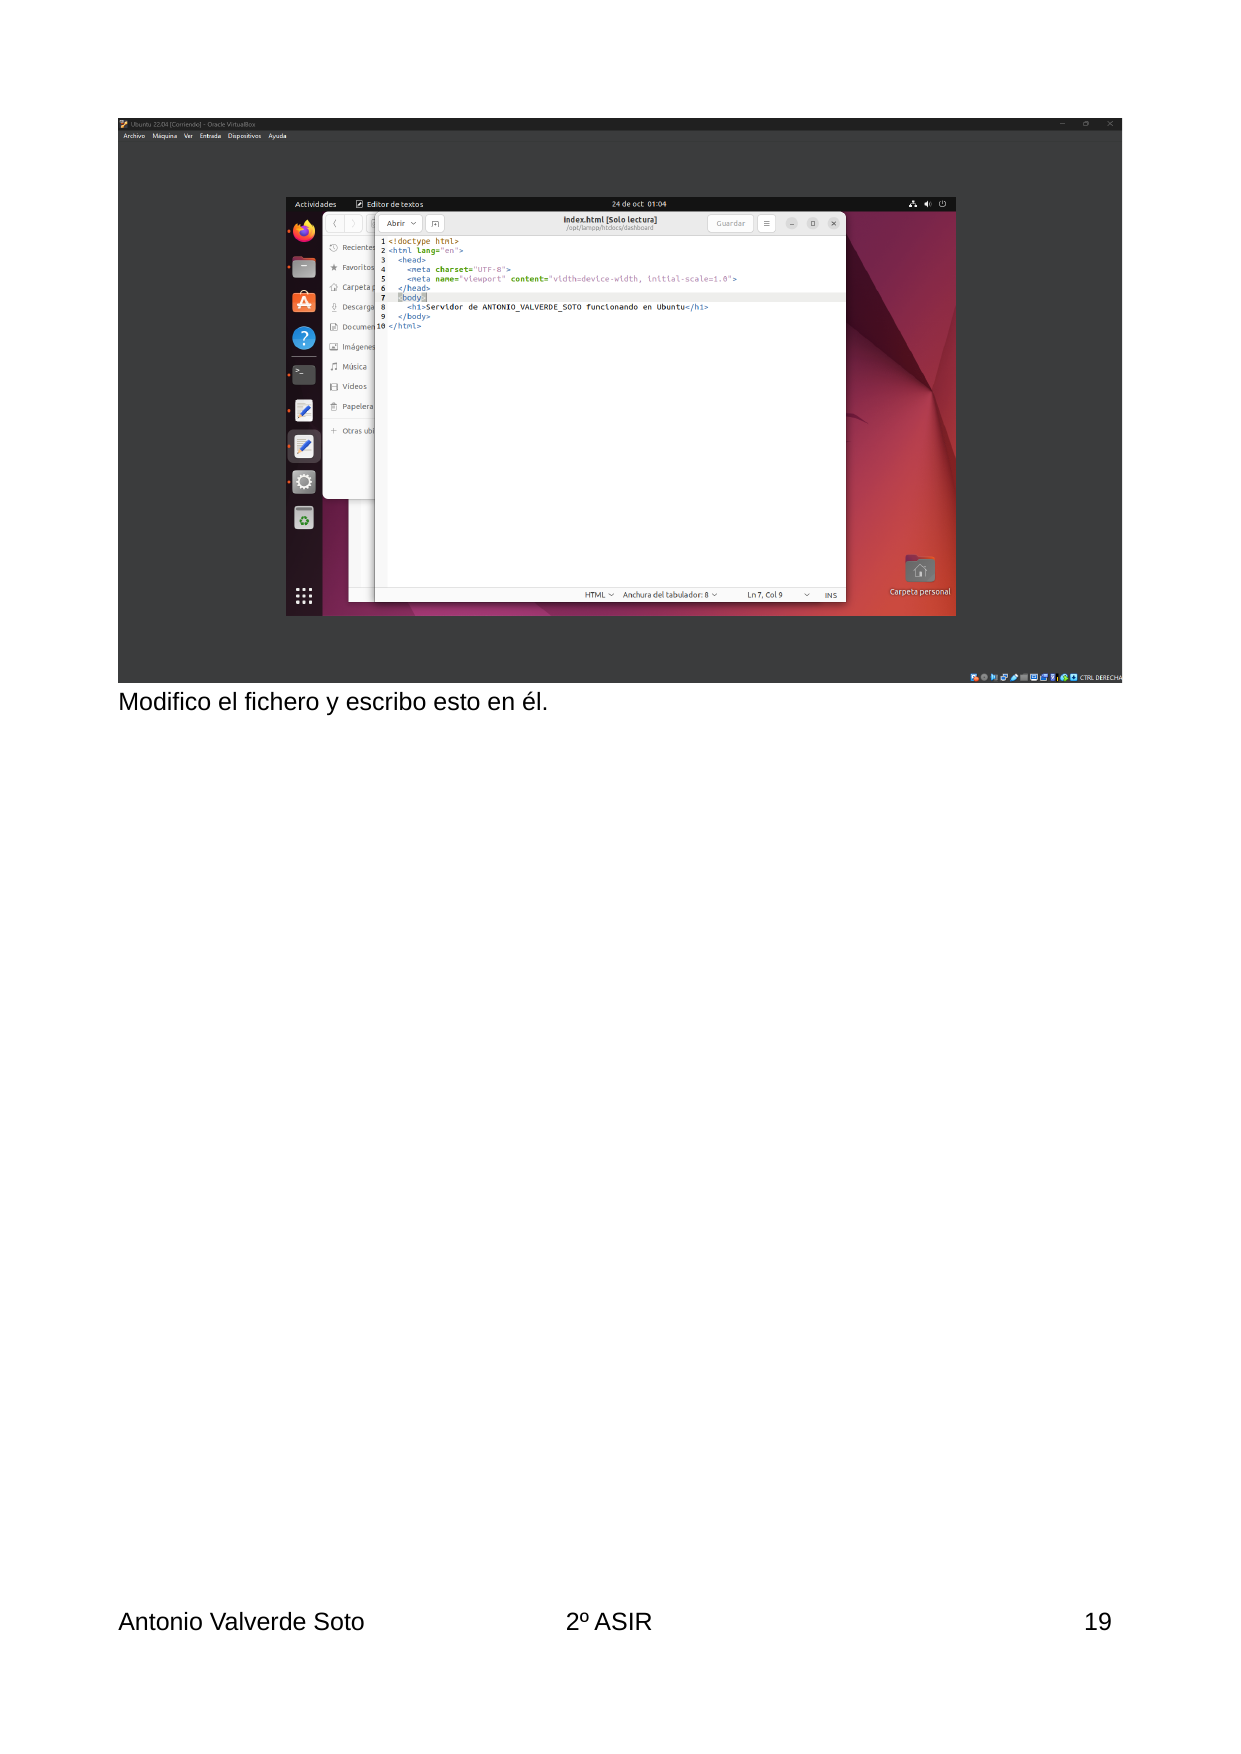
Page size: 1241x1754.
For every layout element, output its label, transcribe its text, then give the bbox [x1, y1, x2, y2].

text Modifico el fichero y escribo esto en él. [118, 683, 1122, 716]
picture [118, 118, 1123, 683]
